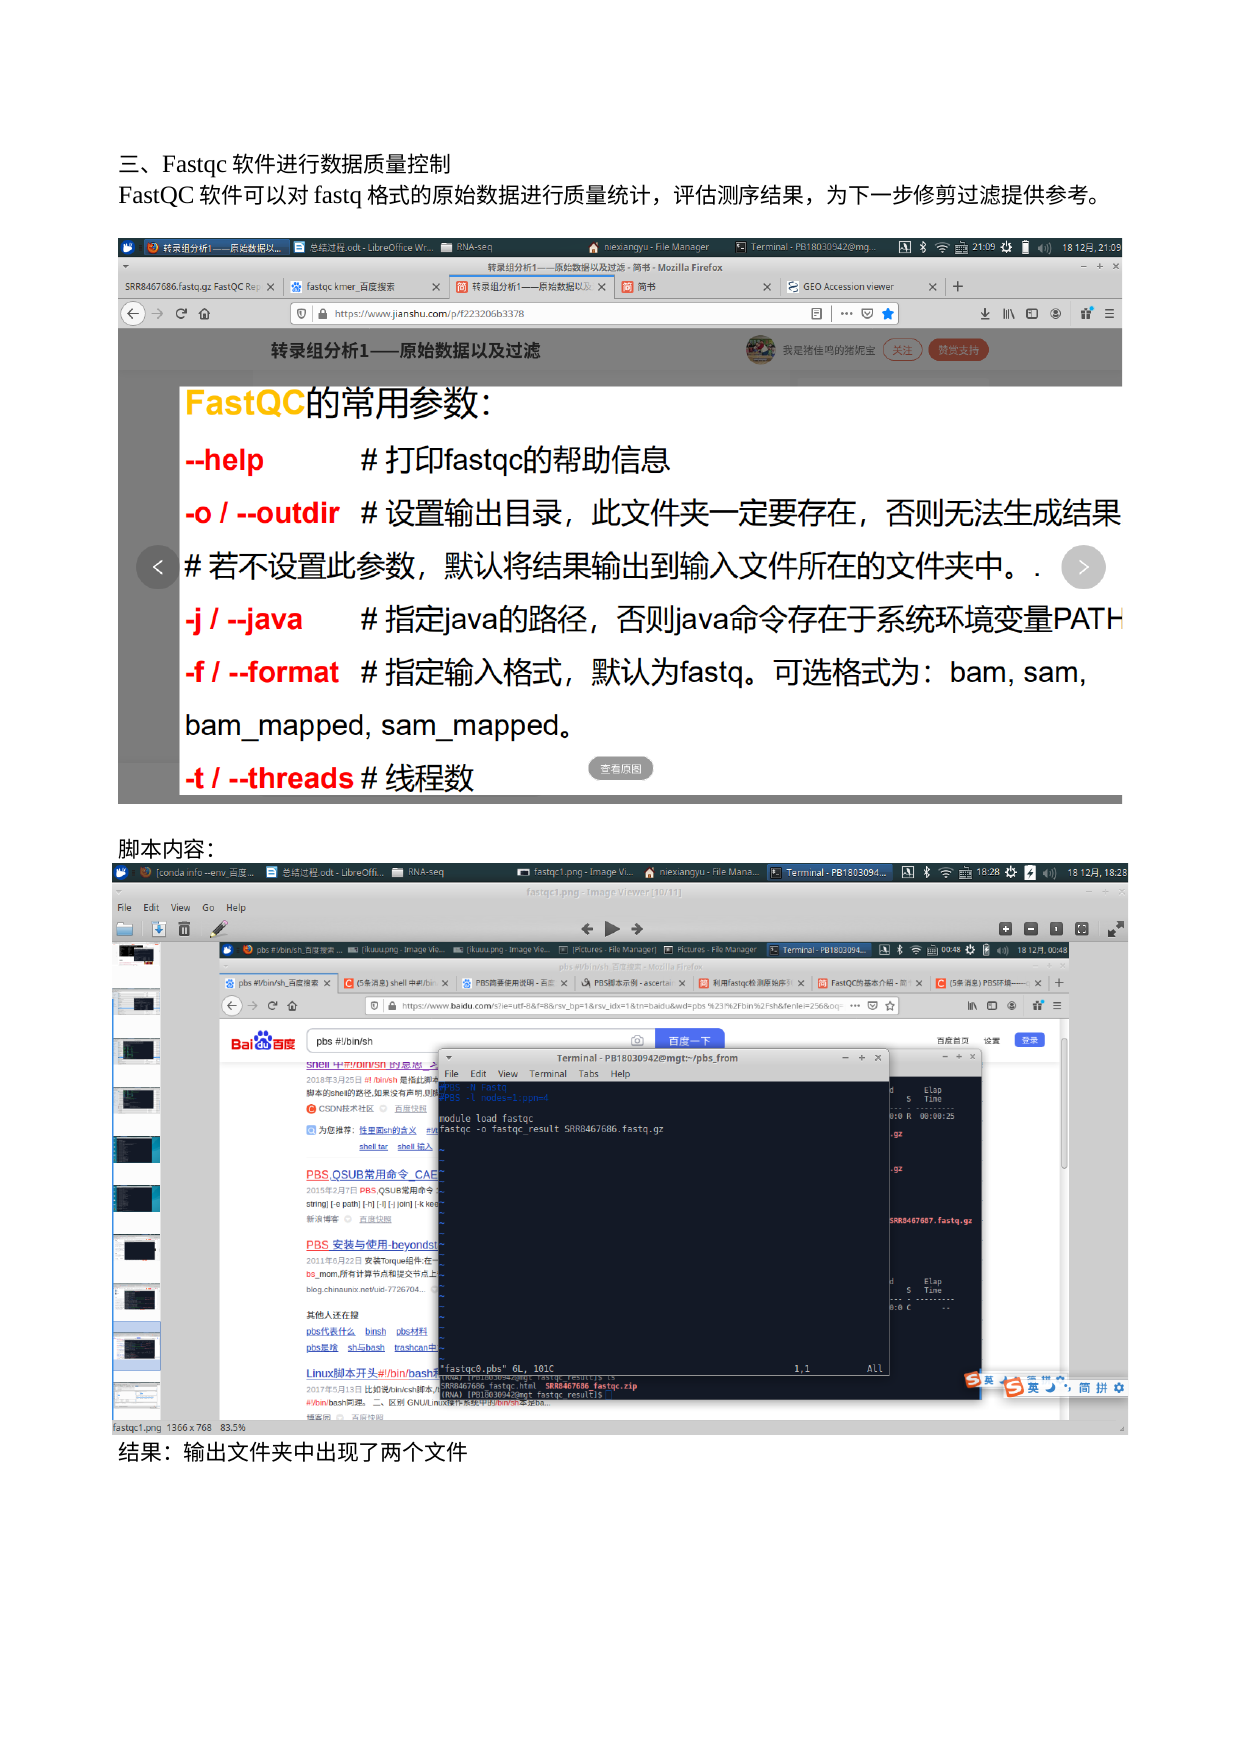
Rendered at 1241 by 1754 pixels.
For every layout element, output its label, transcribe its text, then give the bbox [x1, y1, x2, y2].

text 脚本内容： [118, 832, 1122, 863]
picture [118, 238, 1123, 804]
text FastQC软件可以对fastq格式的原始数据进行质量统计，评估测序结果，为下一步修剪过滤提供参考。 [118, 178, 1122, 210]
picture [112, 863, 1129, 1435]
text 结果：输出文件夹中出现了两个文件 [118, 1435, 1122, 1467]
text 三、Fastqc软件进行数据质量控制 [118, 147, 1122, 178]
